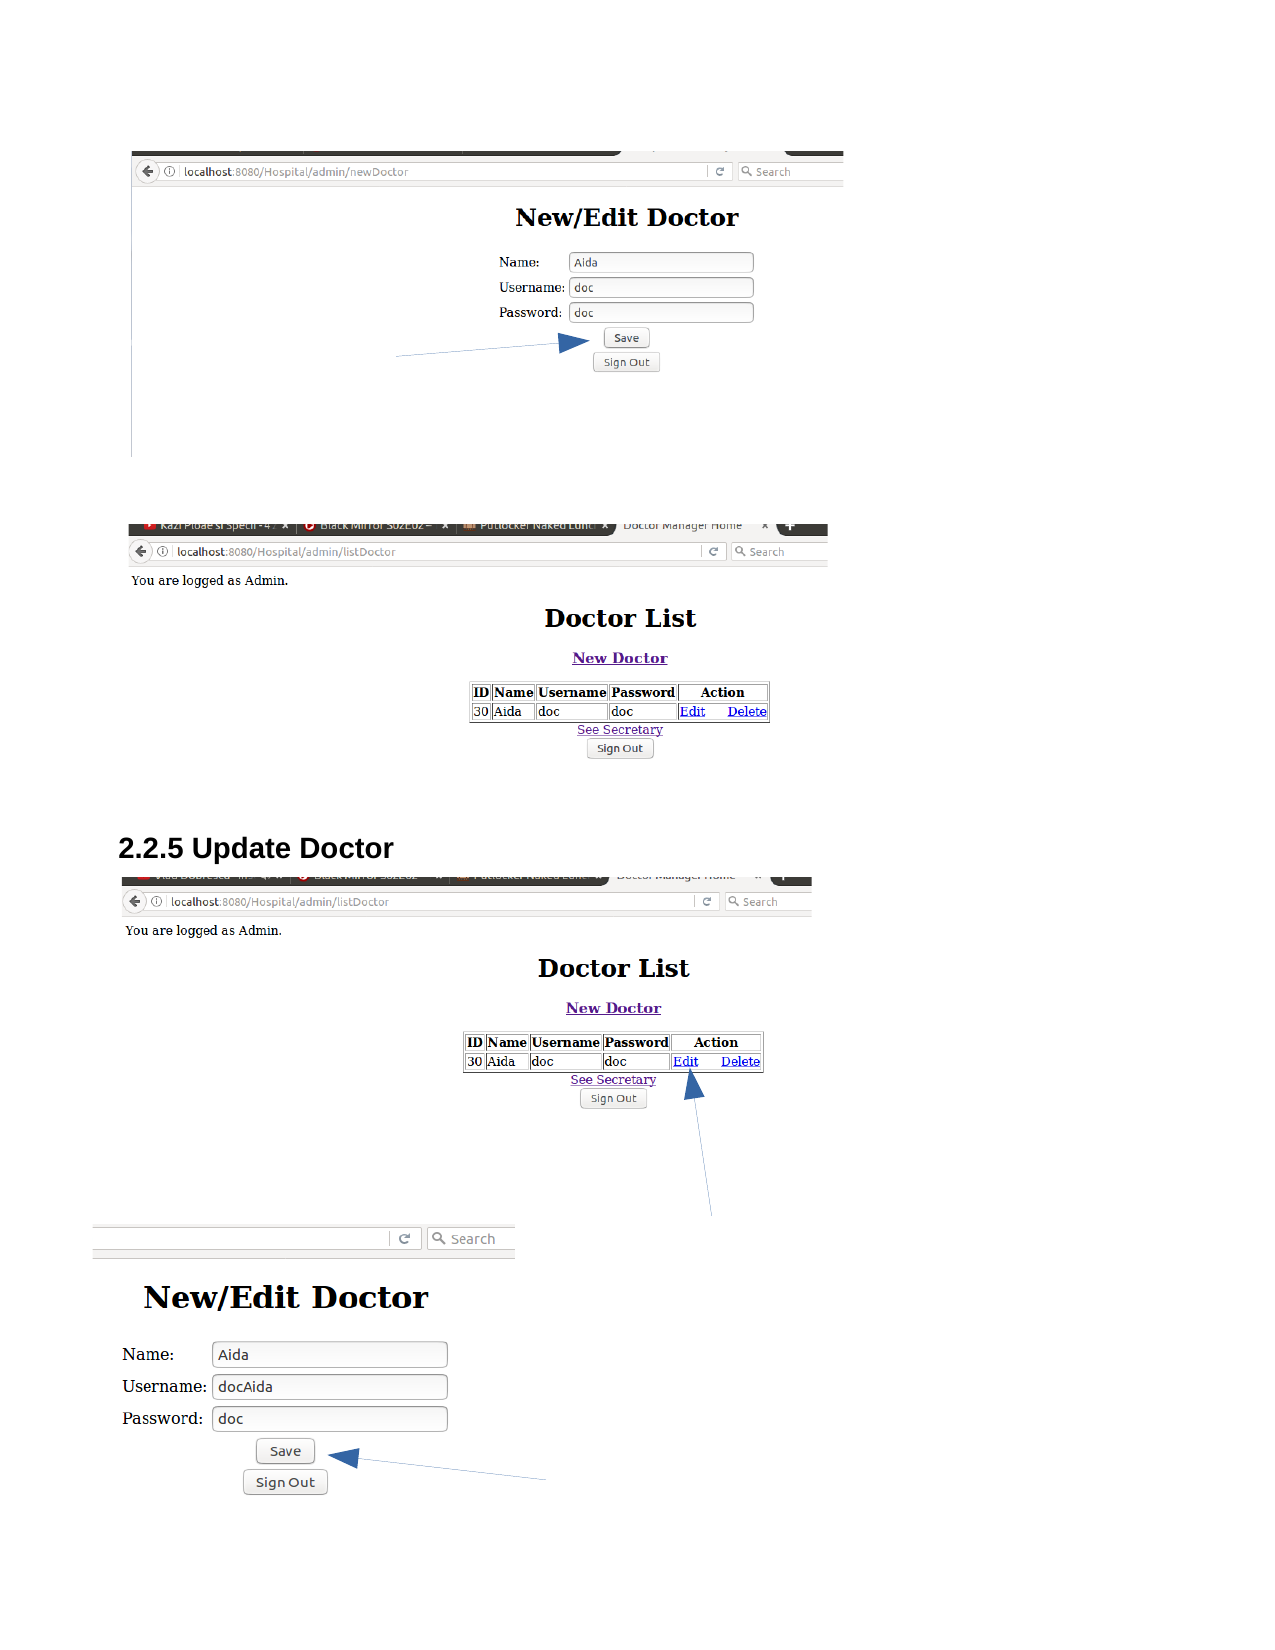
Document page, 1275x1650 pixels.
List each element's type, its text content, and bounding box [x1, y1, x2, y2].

picture [99, 1224, 515, 1537]
picture [128, 524, 828, 791]
picture [121, 877, 812, 1203]
picture [131, 151, 844, 457]
subtitle 2.2.5 Update Doctor [118, 831, 1157, 865]
